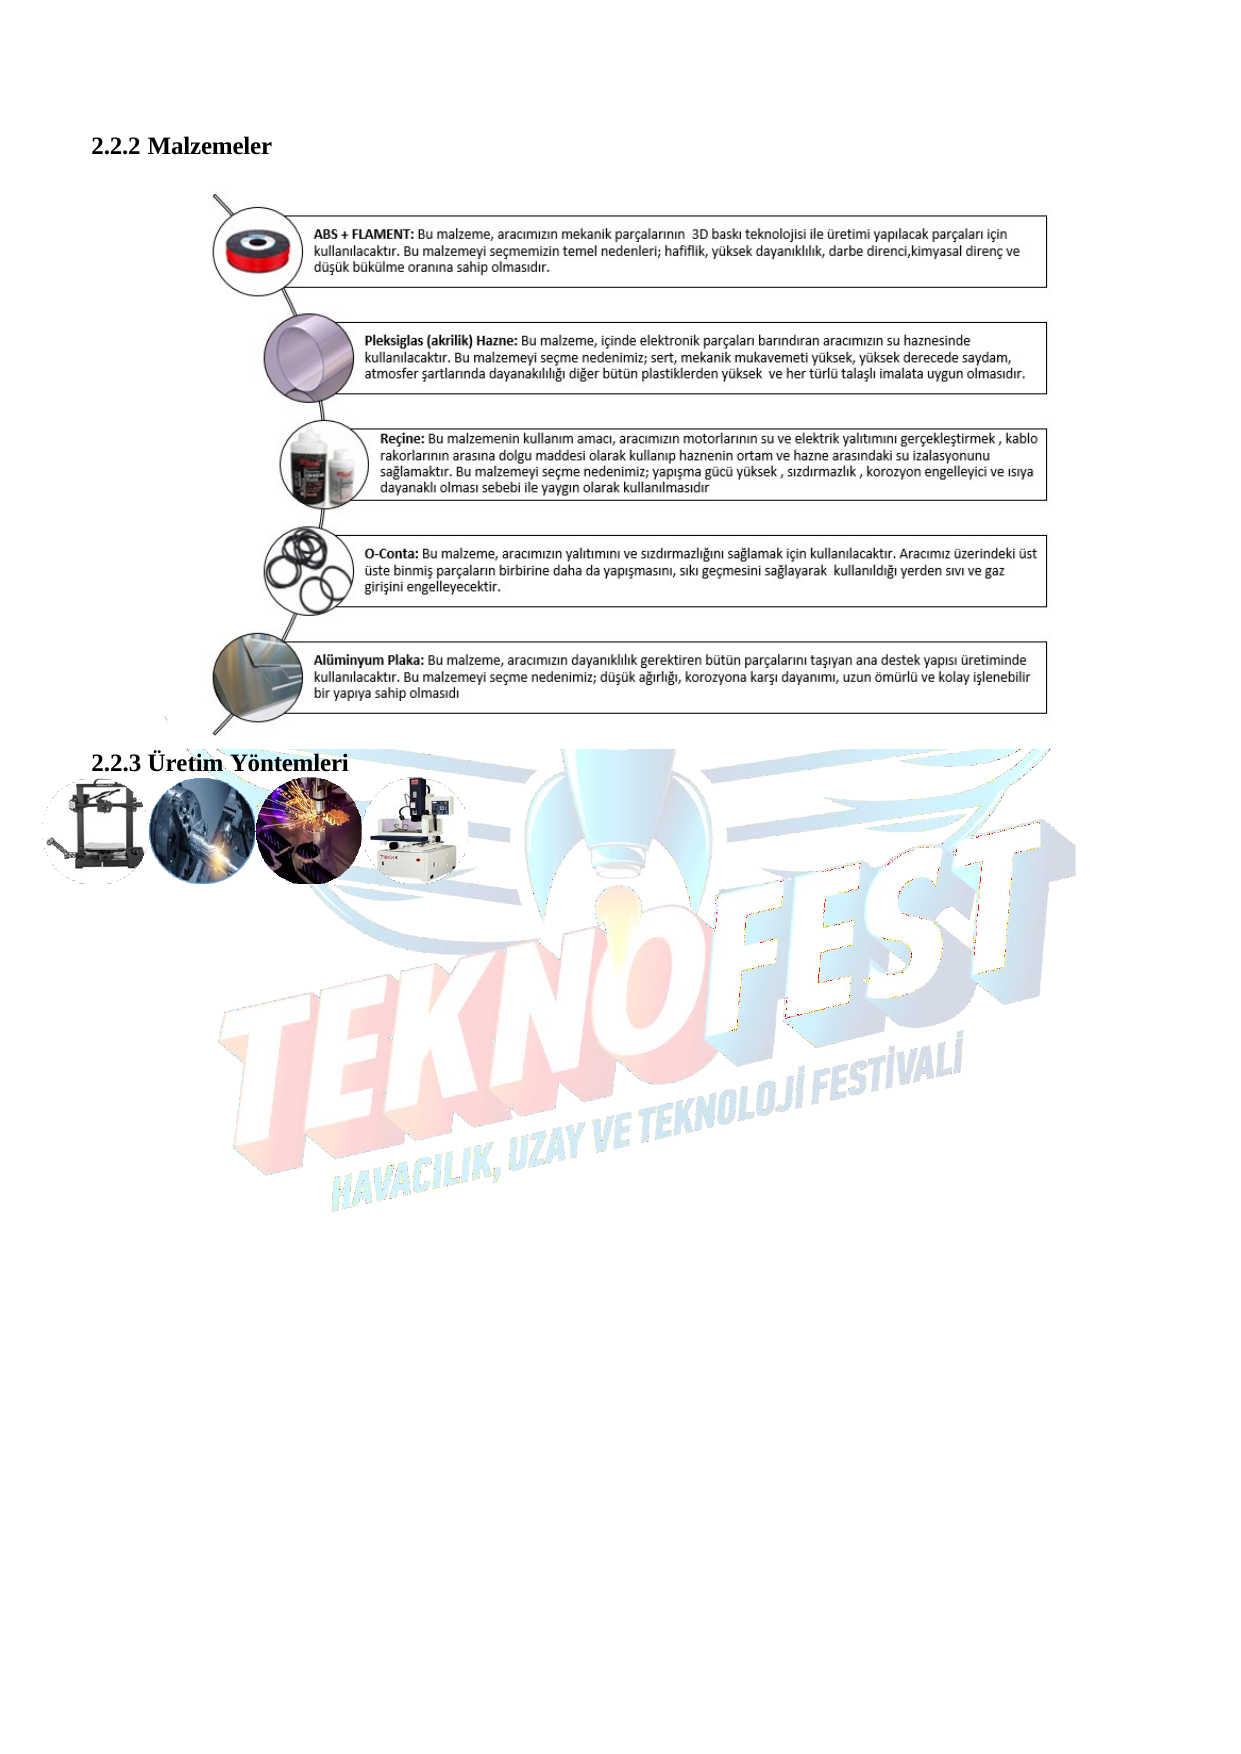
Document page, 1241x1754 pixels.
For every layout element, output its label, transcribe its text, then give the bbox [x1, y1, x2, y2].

subtitle Malzemeler [91, 131, 1198, 160]
picture [41, 175, 1079, 1212]
subtitle Üretim Yöntemleri [91, 160, 1198, 777]
